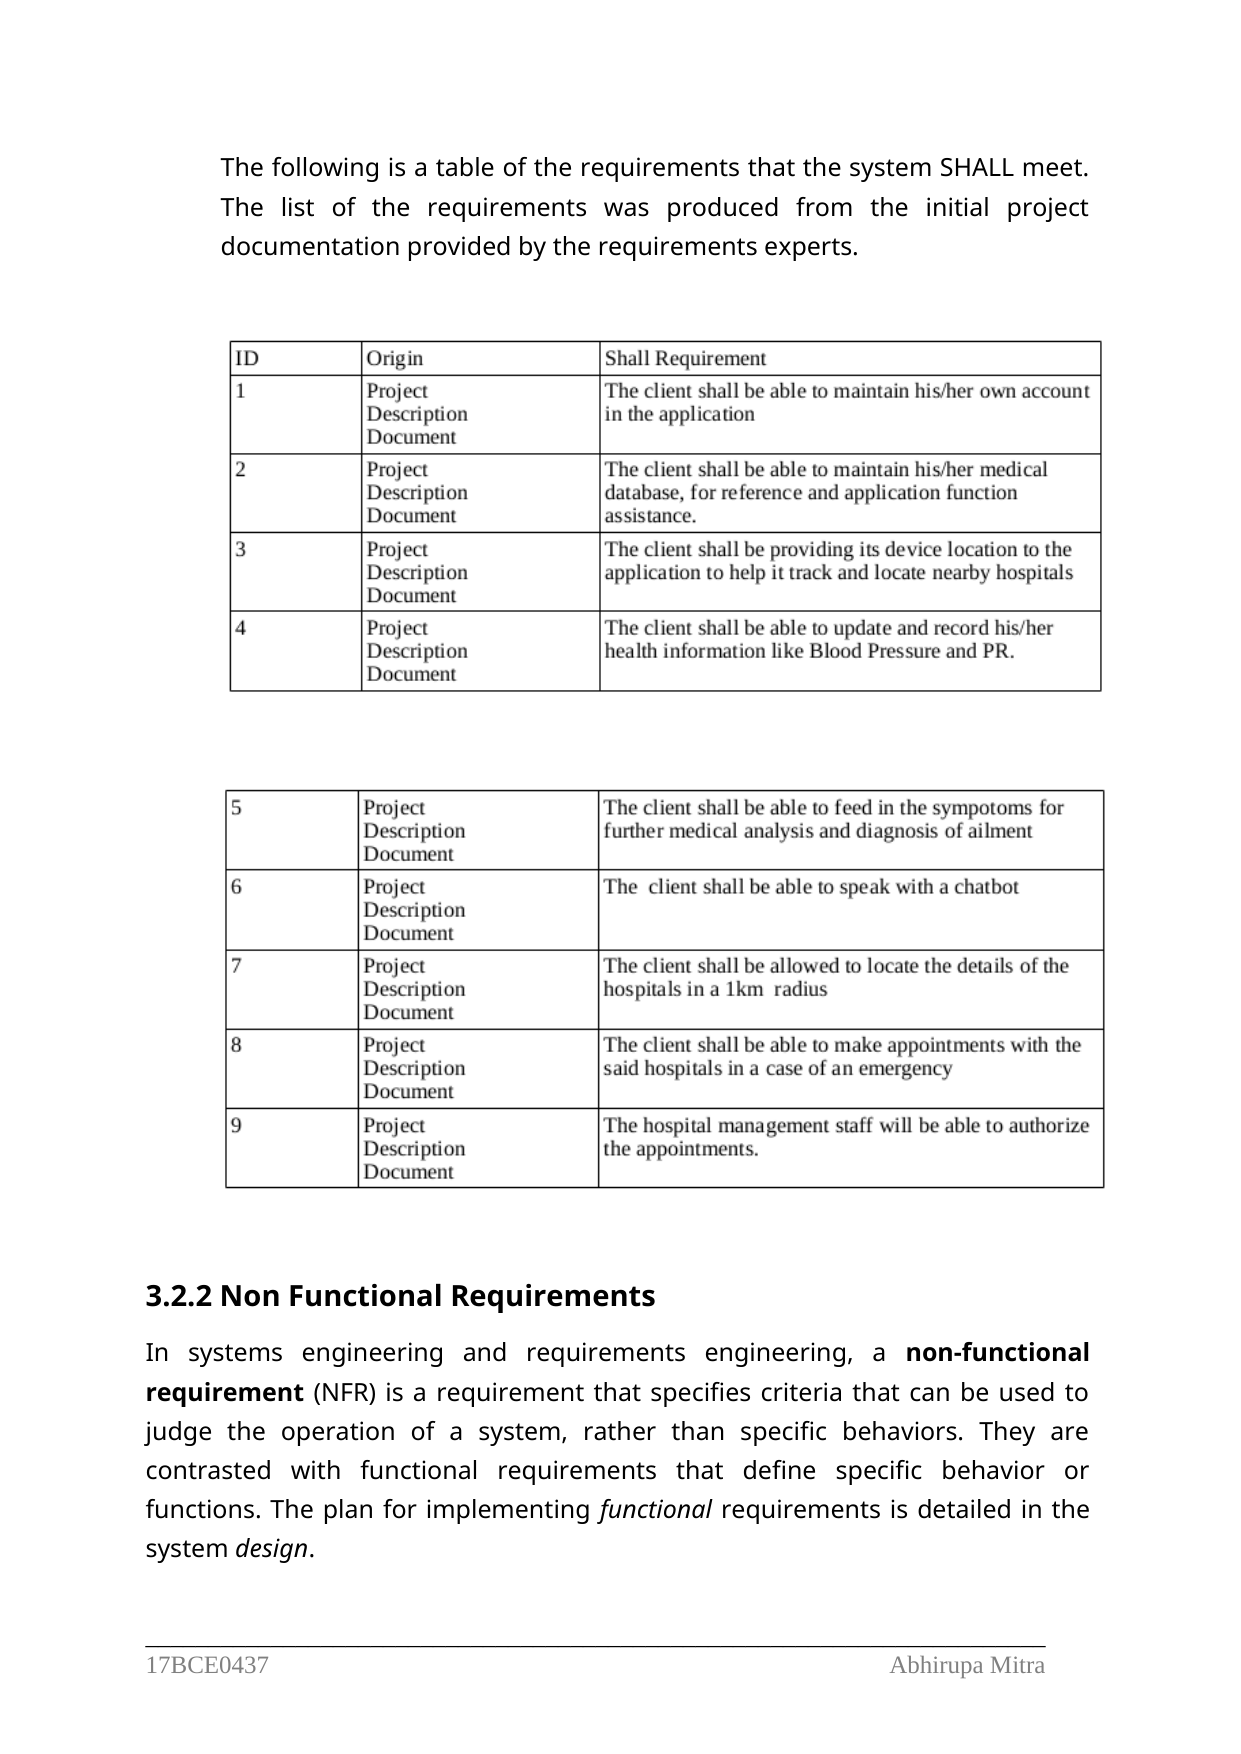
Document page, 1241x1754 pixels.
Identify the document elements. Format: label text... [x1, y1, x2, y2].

picture [187, 326, 1132, 547]
list 3.2.2 Non Functional Requirements [145, 1276, 1090, 1315]
list The following is a table of the requirements that the system SHALL meet. The list of the requirements was produced from the initial project documentation provided by the requirements experts. [220, 150, 1090, 262]
list In systems engineering and requirements engineering, a non-functional requirement (NFR) is a requirement that specifies criteria that can be used to judge the operation of a system, rather than specific behaviors. They are contrasted with functional requirements that define specific behavior or functions. The plan for implementing functional requirements is detailed in the system design. [145, 1335, 1090, 1565]
picture [202, 953, 1122, 1208]
